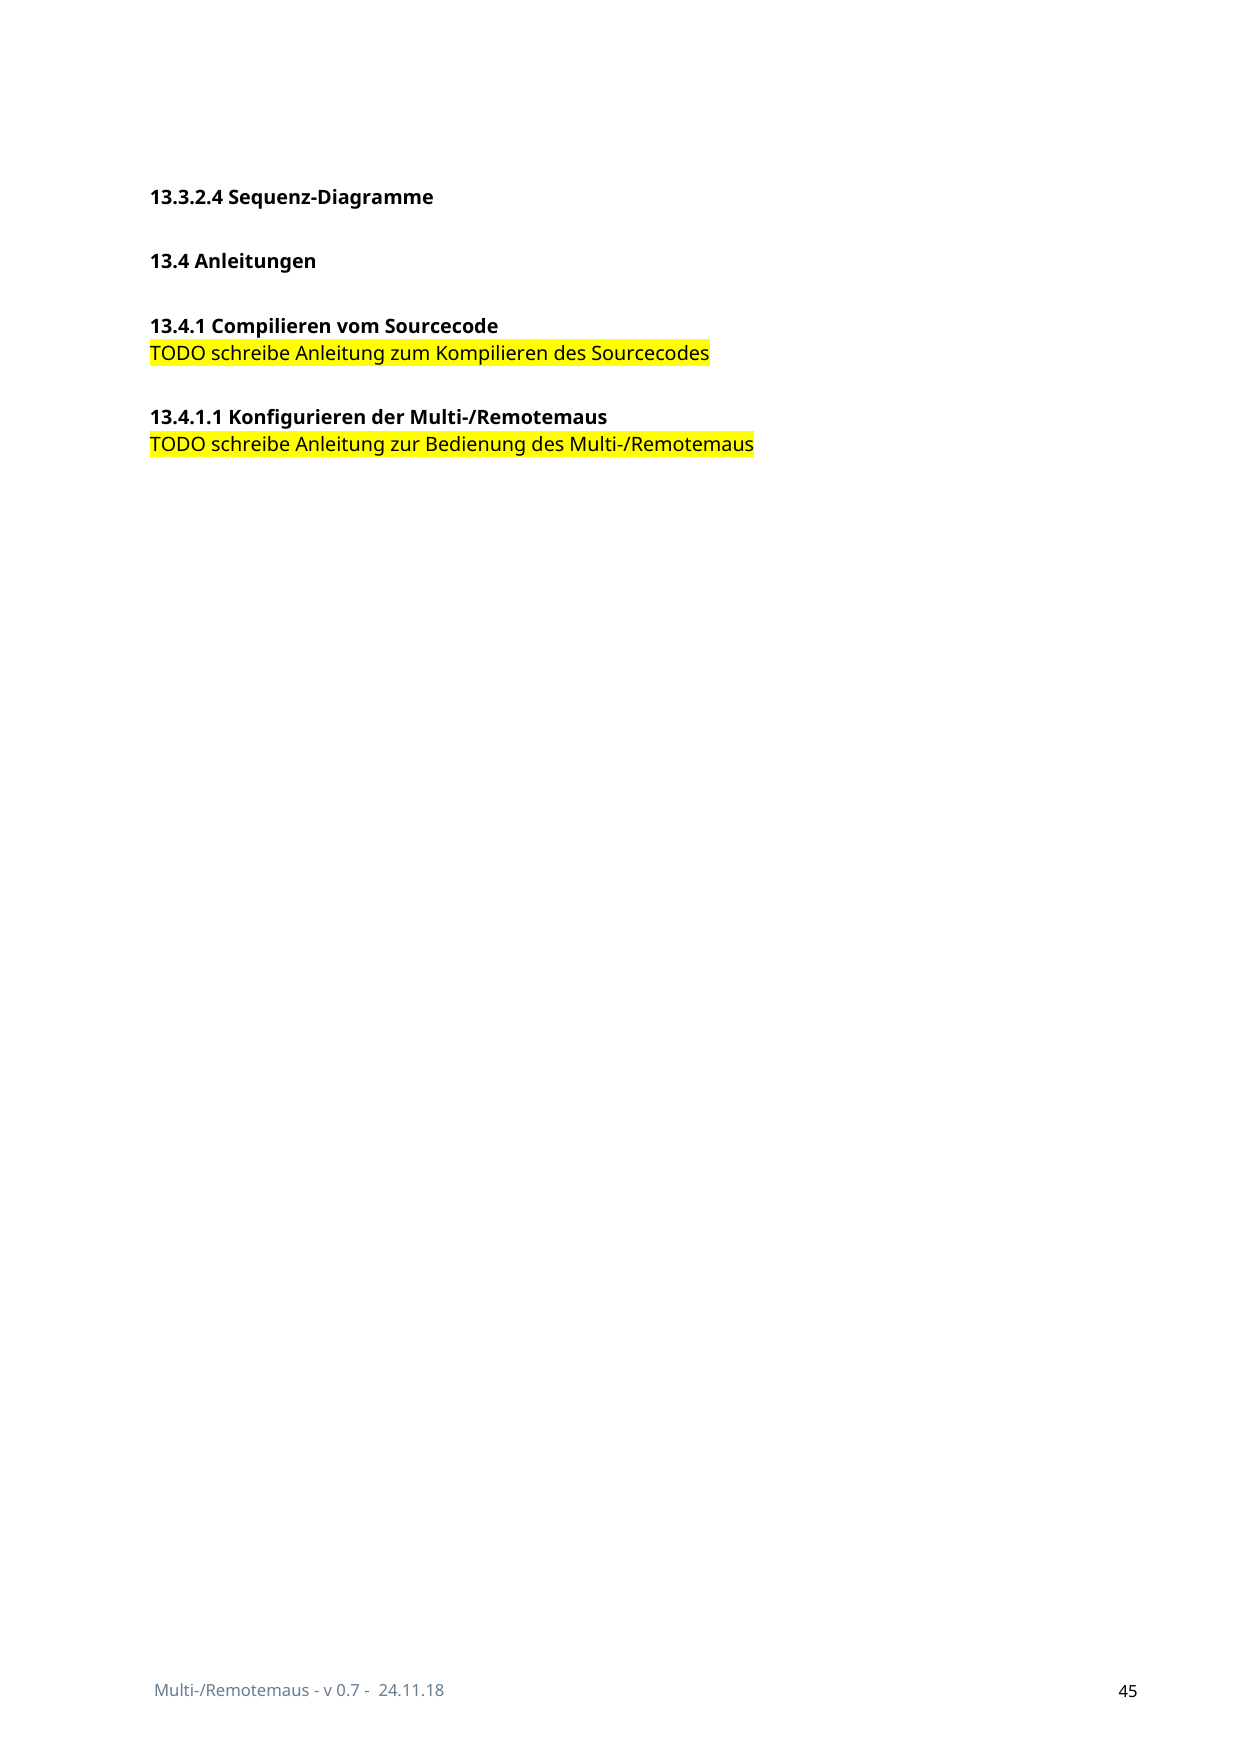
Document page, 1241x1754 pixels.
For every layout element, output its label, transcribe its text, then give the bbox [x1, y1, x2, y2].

subtitle Sequenz-Diagramme [149, 183, 1136, 210]
text TODO schreibe Anleitung zur Bedienung des Multi-/Remotemaus [149, 431, 1136, 457]
subtitle Konfigurieren der Multi-/Remotemaus [149, 403, 1136, 431]
subtitle Compilieren vom Sourcecode [149, 312, 1136, 339]
text TODO schreibe Anleitung zum Kompilieren des Sourcecodes [149, 339, 1136, 366]
subtitle Anleitungen [149, 248, 1136, 274]
